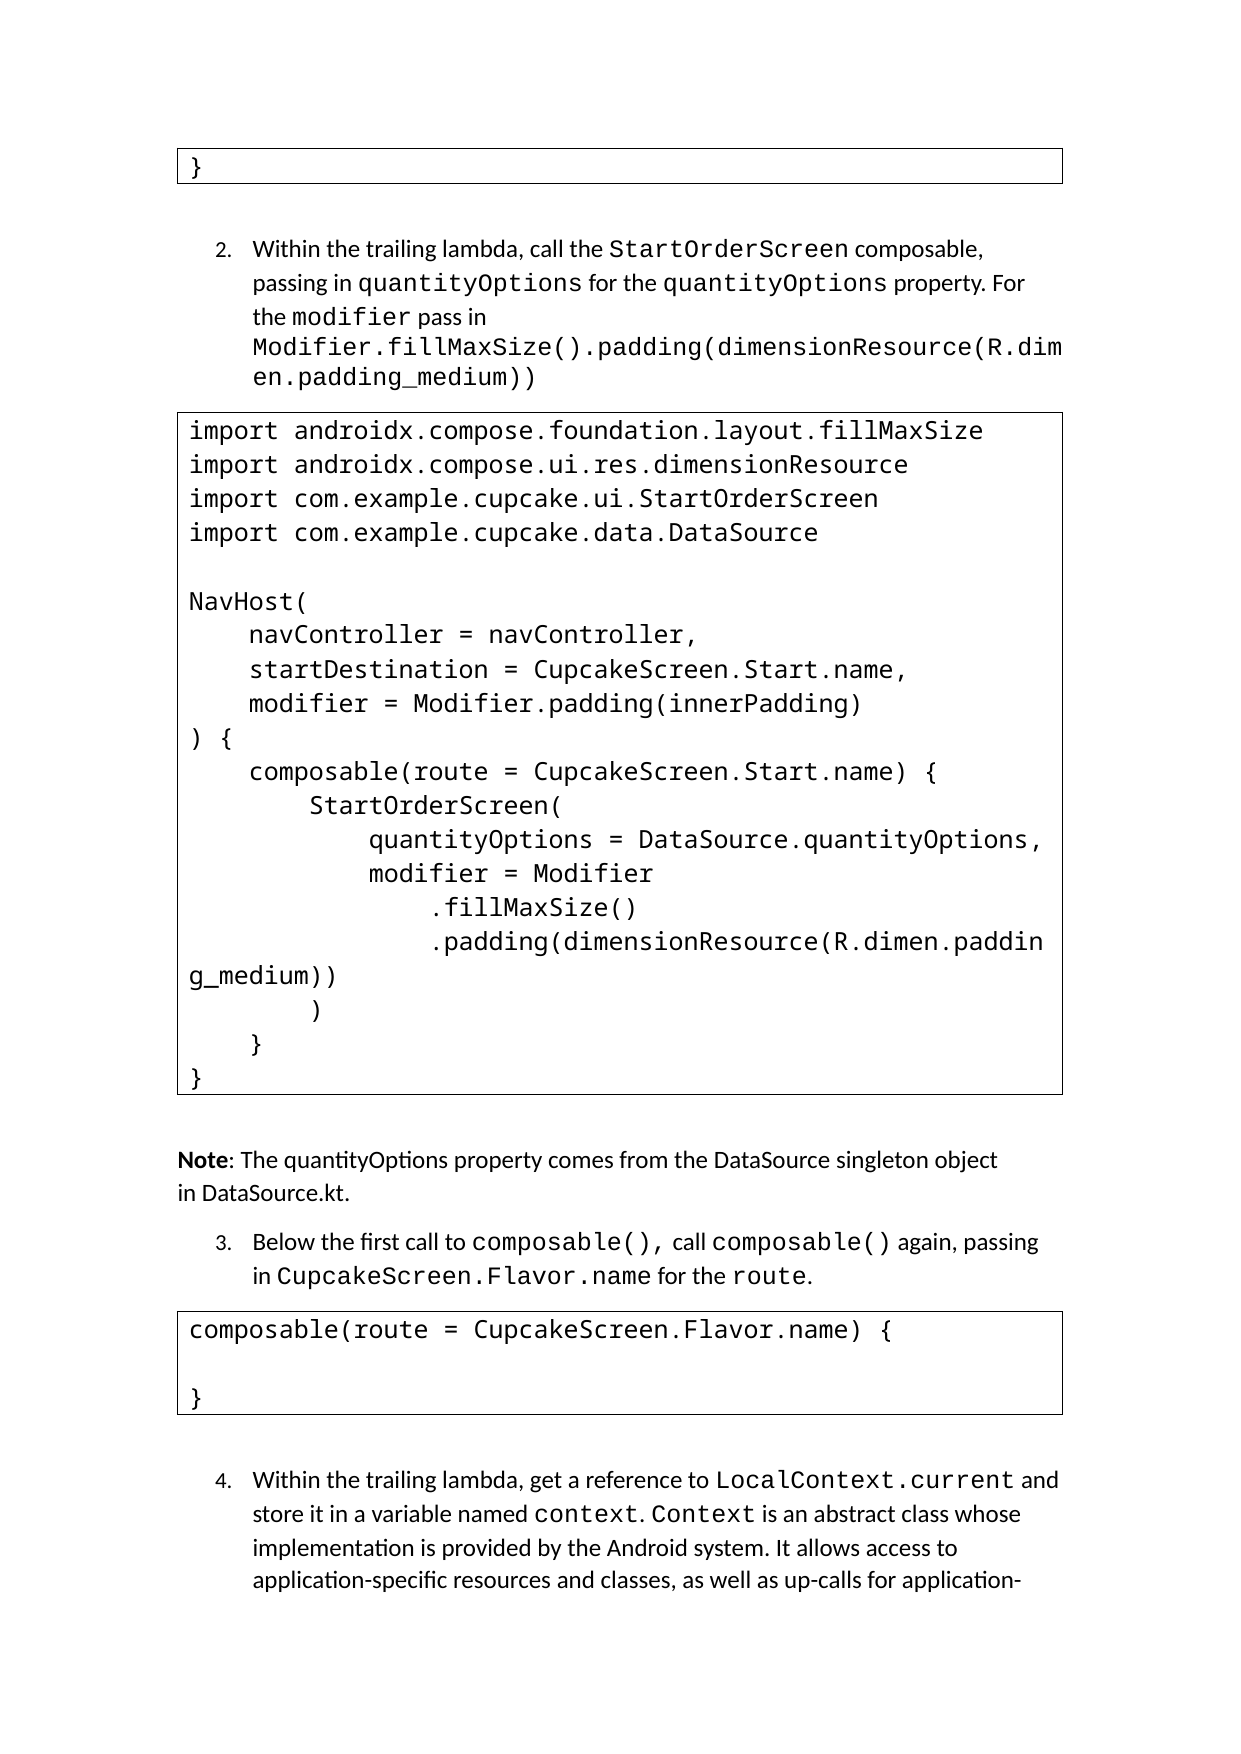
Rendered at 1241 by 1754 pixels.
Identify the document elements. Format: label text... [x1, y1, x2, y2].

table_header import androidx.compose.foundation.layout.fillMaxSize import androidx.compose.ui.res.dimensionResource import com.example.cupcake.ui.StartOrderScreen import com.example.cupcake.data.DataSource NavHost( navController = navController, startDestination = CupcakeScreen.Start.name, modifier = Modifier.padding(innerPadding) ) { composable(route = CupcakeScreen.Start.name) { StartOrderScreen( quantityOptions = DataSource.quantityOptions, modifier = Modifier .fillMaxSize() .padding(dimensionResource(R.dimen.padding_medium)) ) } } [178, 413, 1062, 1094]
text Note: The quantityOptions property comes from the DataSource singleton object in DataSource.kt. [177, 1144, 1063, 1207]
list Within the trailing lambda, get a reference to LocalContext.current and store it in a variable named context. Context is an abstract class whose implementation is provided by the Android system. It allows access to application-specific resources and classes, as well as up-calls for application- [215, 1464, 1063, 1595]
table_header } [178, 149, 1062, 183]
list Below the first call to composable(), call composable() again, passing in CupcakeScreen.Flavor.name for the route. [215, 1226, 1063, 1292]
list Within the trailing lambda, call the StartOrderScreen composable, passing in quantityOptions for the quantityOptions property. For the modifier pass in Modifier.fillMaxSize().padding(dimensionResource(R.dimen.padding_medium)) [215, 233, 1063, 393]
table_header composable(route = CupcakeScreen.Flavor.name) { } [178, 1312, 1062, 1414]
